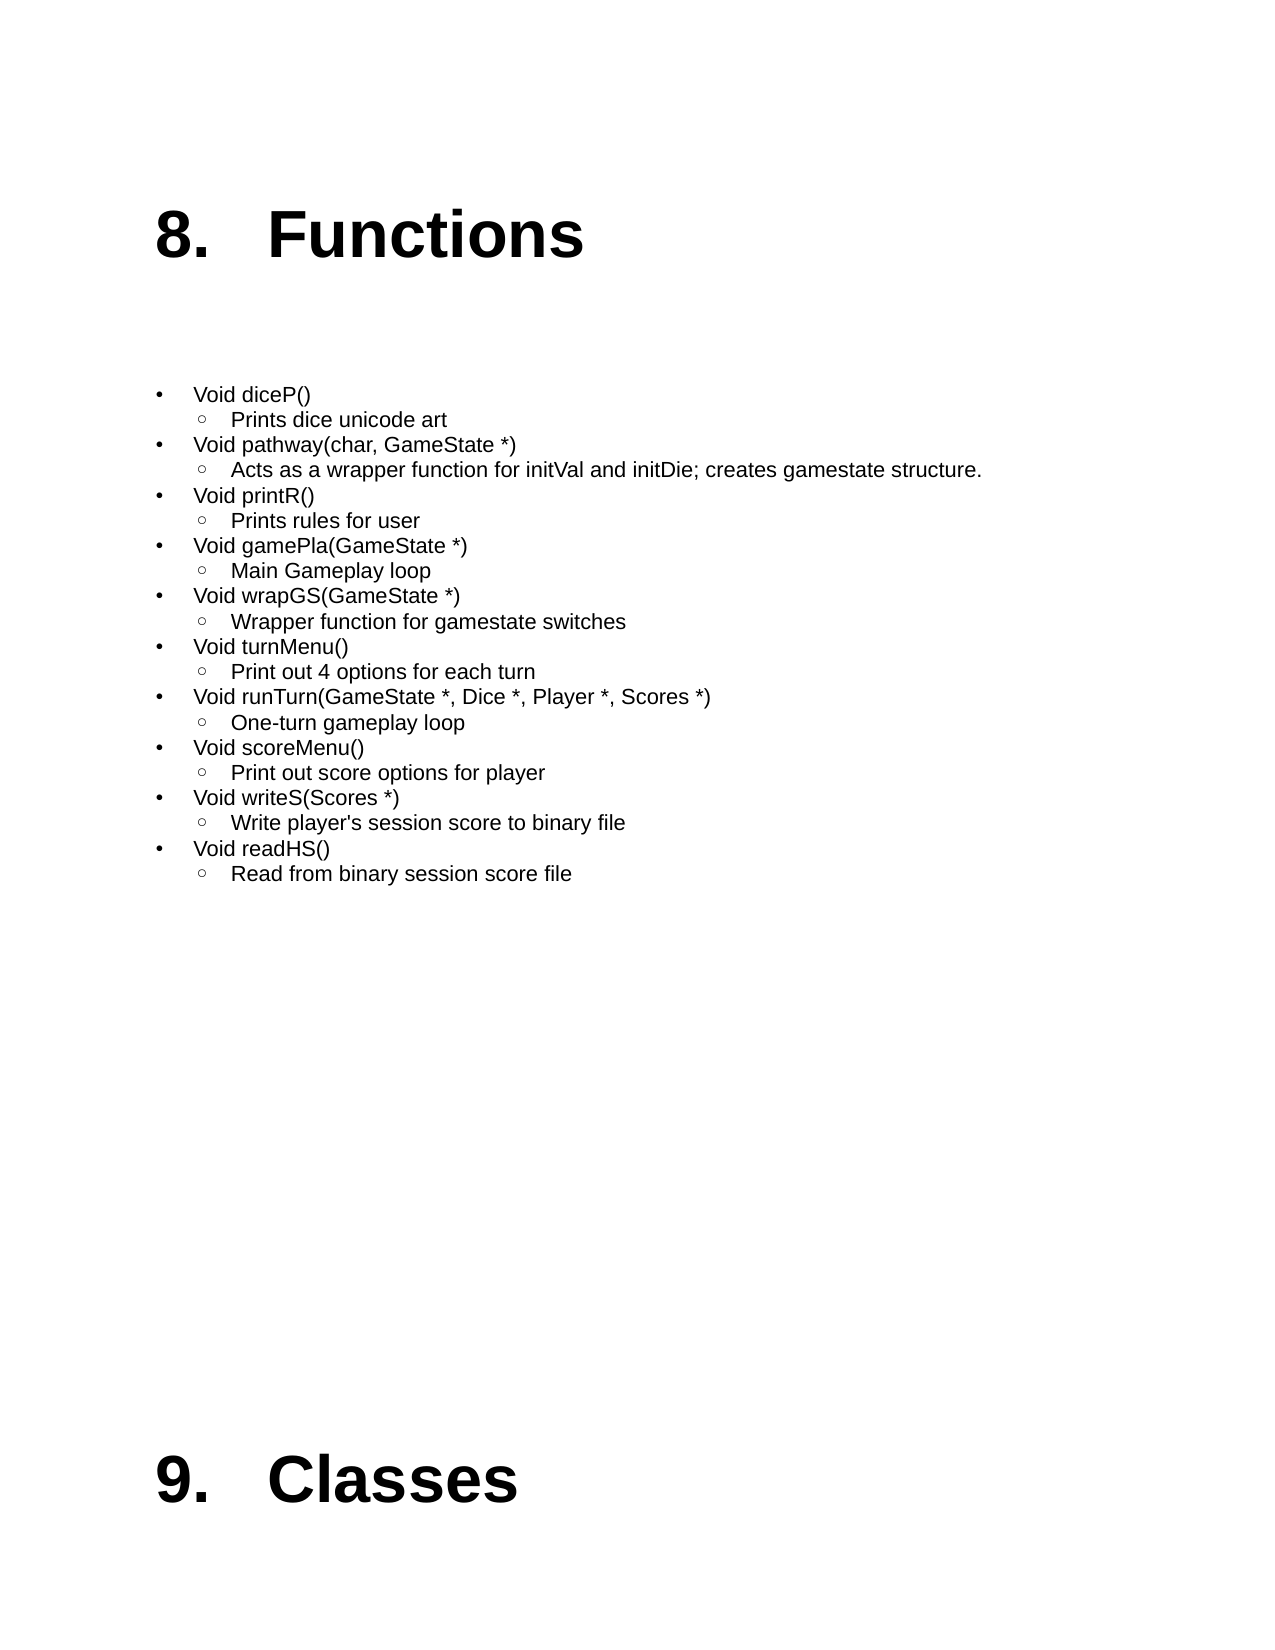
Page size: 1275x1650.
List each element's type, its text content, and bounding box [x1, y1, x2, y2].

list Write player's session score to binary file [193, 810, 1157, 835]
list Void printR() [156, 482, 1157, 508]
list Print out 4 options for each turn [193, 659, 1157, 684]
list Void writeS(Scores *) [156, 785, 1157, 810]
list Prints dice unicode art [193, 407, 1157, 432]
list Print out score options for player [193, 760, 1157, 785]
list Wrapper function for gamestate switches [193, 608, 1157, 634]
list Void turnMenu() [156, 634, 1157, 659]
list One-turn gameplay loop [193, 709, 1157, 734]
list Void scoreMenu() [156, 734, 1157, 760]
list Read from binary session score file [193, 861, 1157, 886]
list Void pathway(char, GameState *) [156, 432, 1157, 457]
list Main Gameplay loop [193, 558, 1157, 583]
list Void wrapGS(GameState *) [156, 583, 1157, 608]
list Void readHS() [156, 835, 1157, 861]
list Void gamePla(GameState *) [156, 533, 1157, 558]
list Classes [156, 1440, 1157, 1517]
list Void diceP() [156, 382, 1157, 407]
list Void runTurn(GameState *, Dice *, Player *, Scores *) [156, 684, 1157, 709]
list Functions [156, 195, 1157, 271]
list Prints rules for user [193, 508, 1157, 533]
list Acts as a wrapper function for initVal and initDie; creates gamestate structure. [193, 457, 1157, 482]
